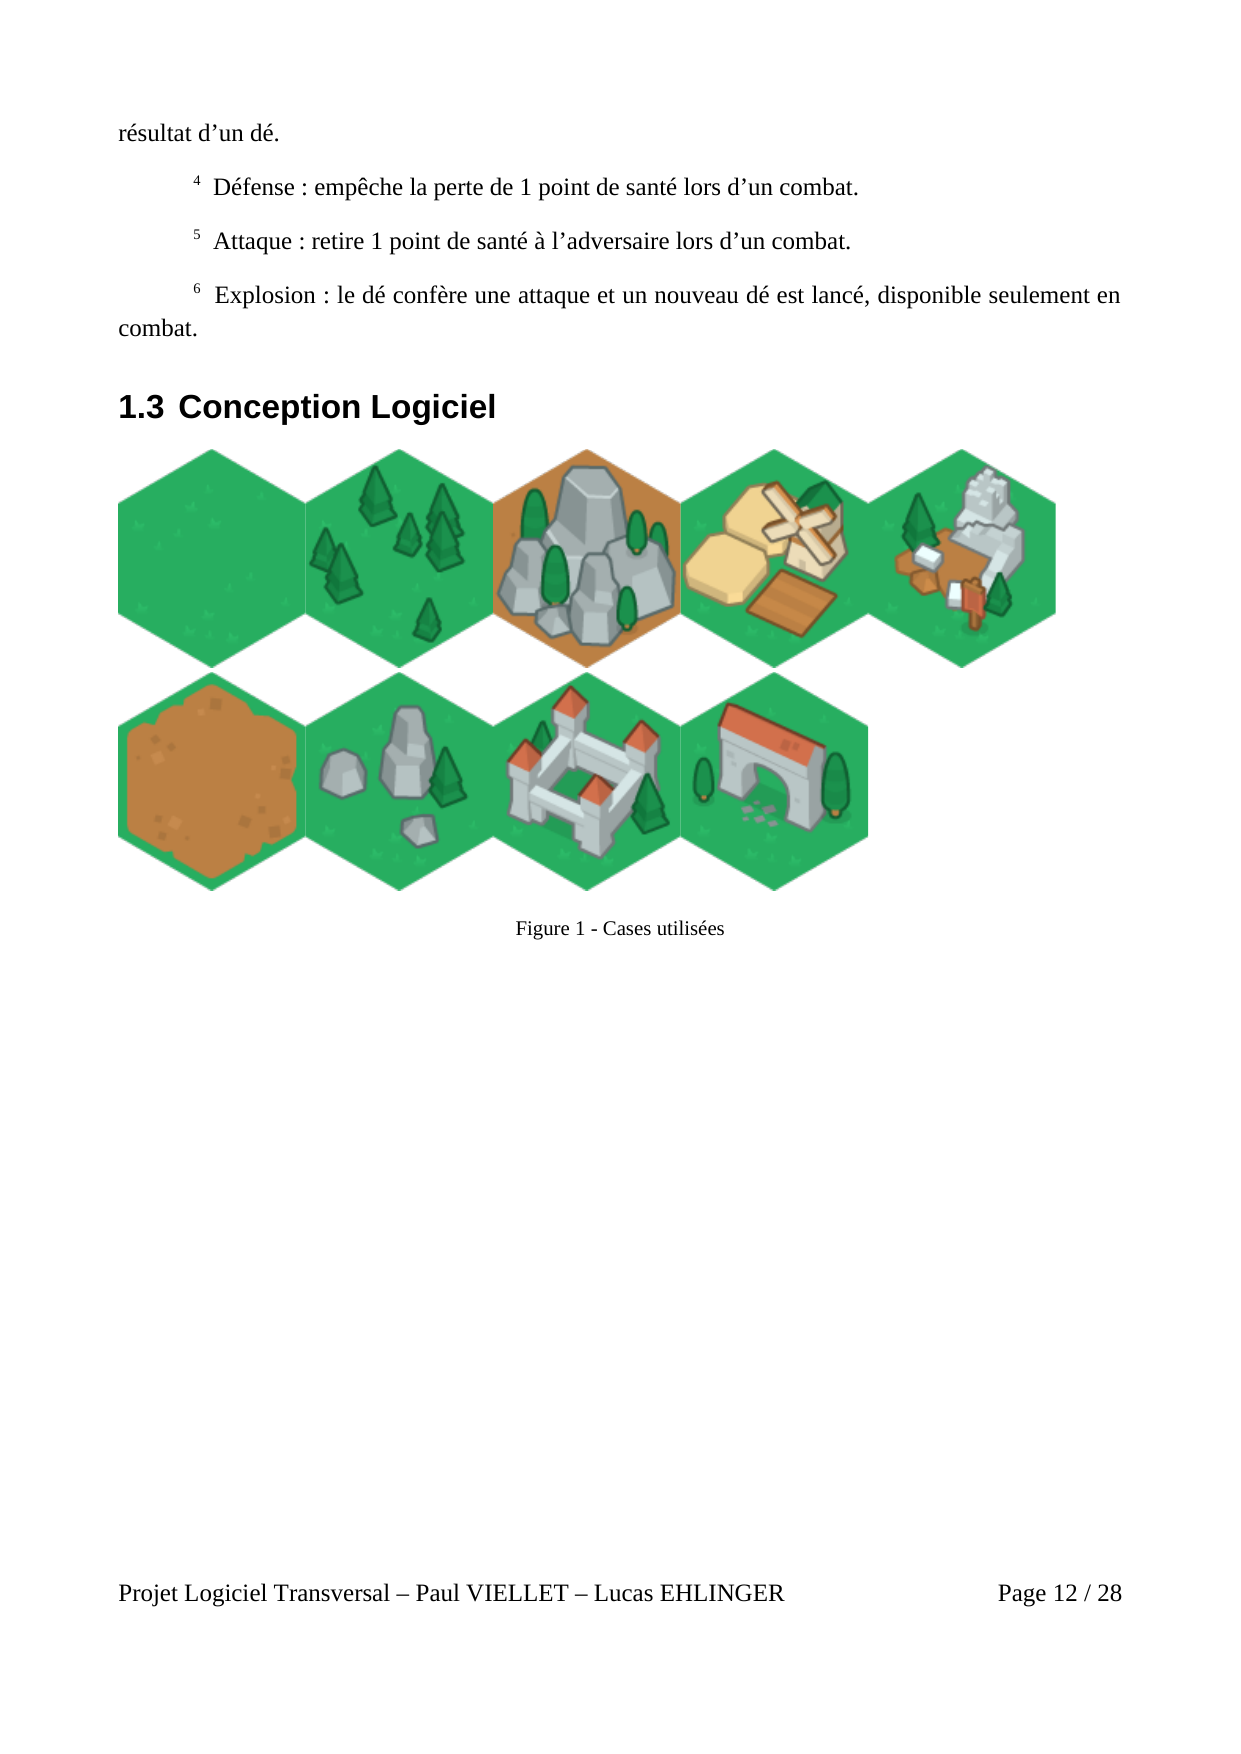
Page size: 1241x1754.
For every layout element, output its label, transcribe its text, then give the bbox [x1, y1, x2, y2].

text 4 Défense : empêche la perte de 1 point de santé lors d’un combat. [118, 172, 1122, 201]
picture [118, 672, 869, 891]
text 5 Attaque : retire 1 point de santé à l’adversaire lors d’un combat. [118, 226, 1122, 254]
text Figure 1 - Cases utilisées [118, 916, 1122, 940]
text 6 Explosion : le dé confère une attaque et un nouveau dé est lancé, disponible seulement en combat. [118, 280, 1122, 341]
subtitle Conception Logiciel [118, 387, 1122, 426]
picture [118, 449, 1056, 668]
text résultat d’un dé. [118, 118, 1122, 147]
